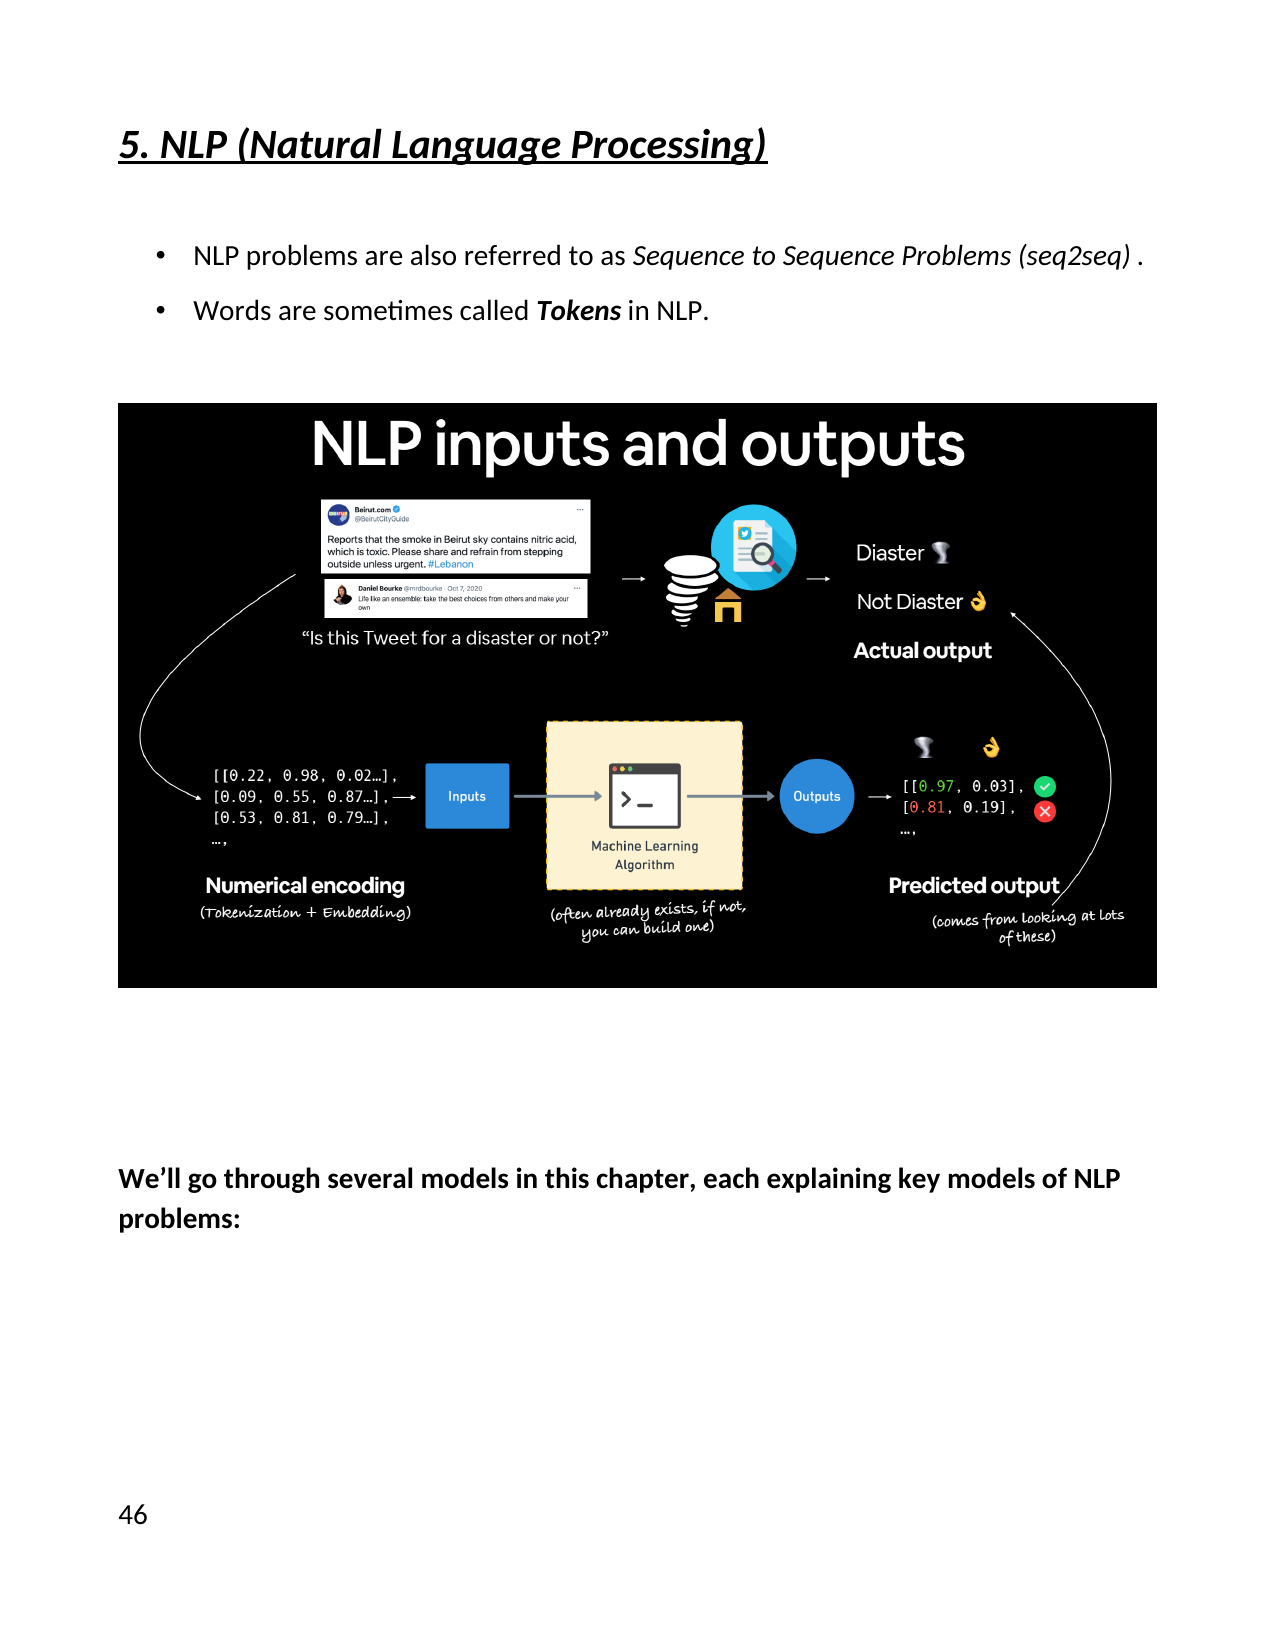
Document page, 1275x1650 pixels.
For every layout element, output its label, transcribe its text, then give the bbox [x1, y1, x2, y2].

picture [118, 403, 1157, 988]
list NLP problems are also referred to as Sequence to Sequence Problems (seq2seq) . [156, 237, 1157, 273]
list Words are sometimes called Tokens in NLP. [156, 292, 1157, 328]
text We’ll go through several models in this chapter, each explaining key models of NLP problems: [118, 1160, 1157, 1236]
subtitle 5. NLP (Natural Language Processing) [118, 118, 1157, 169]
